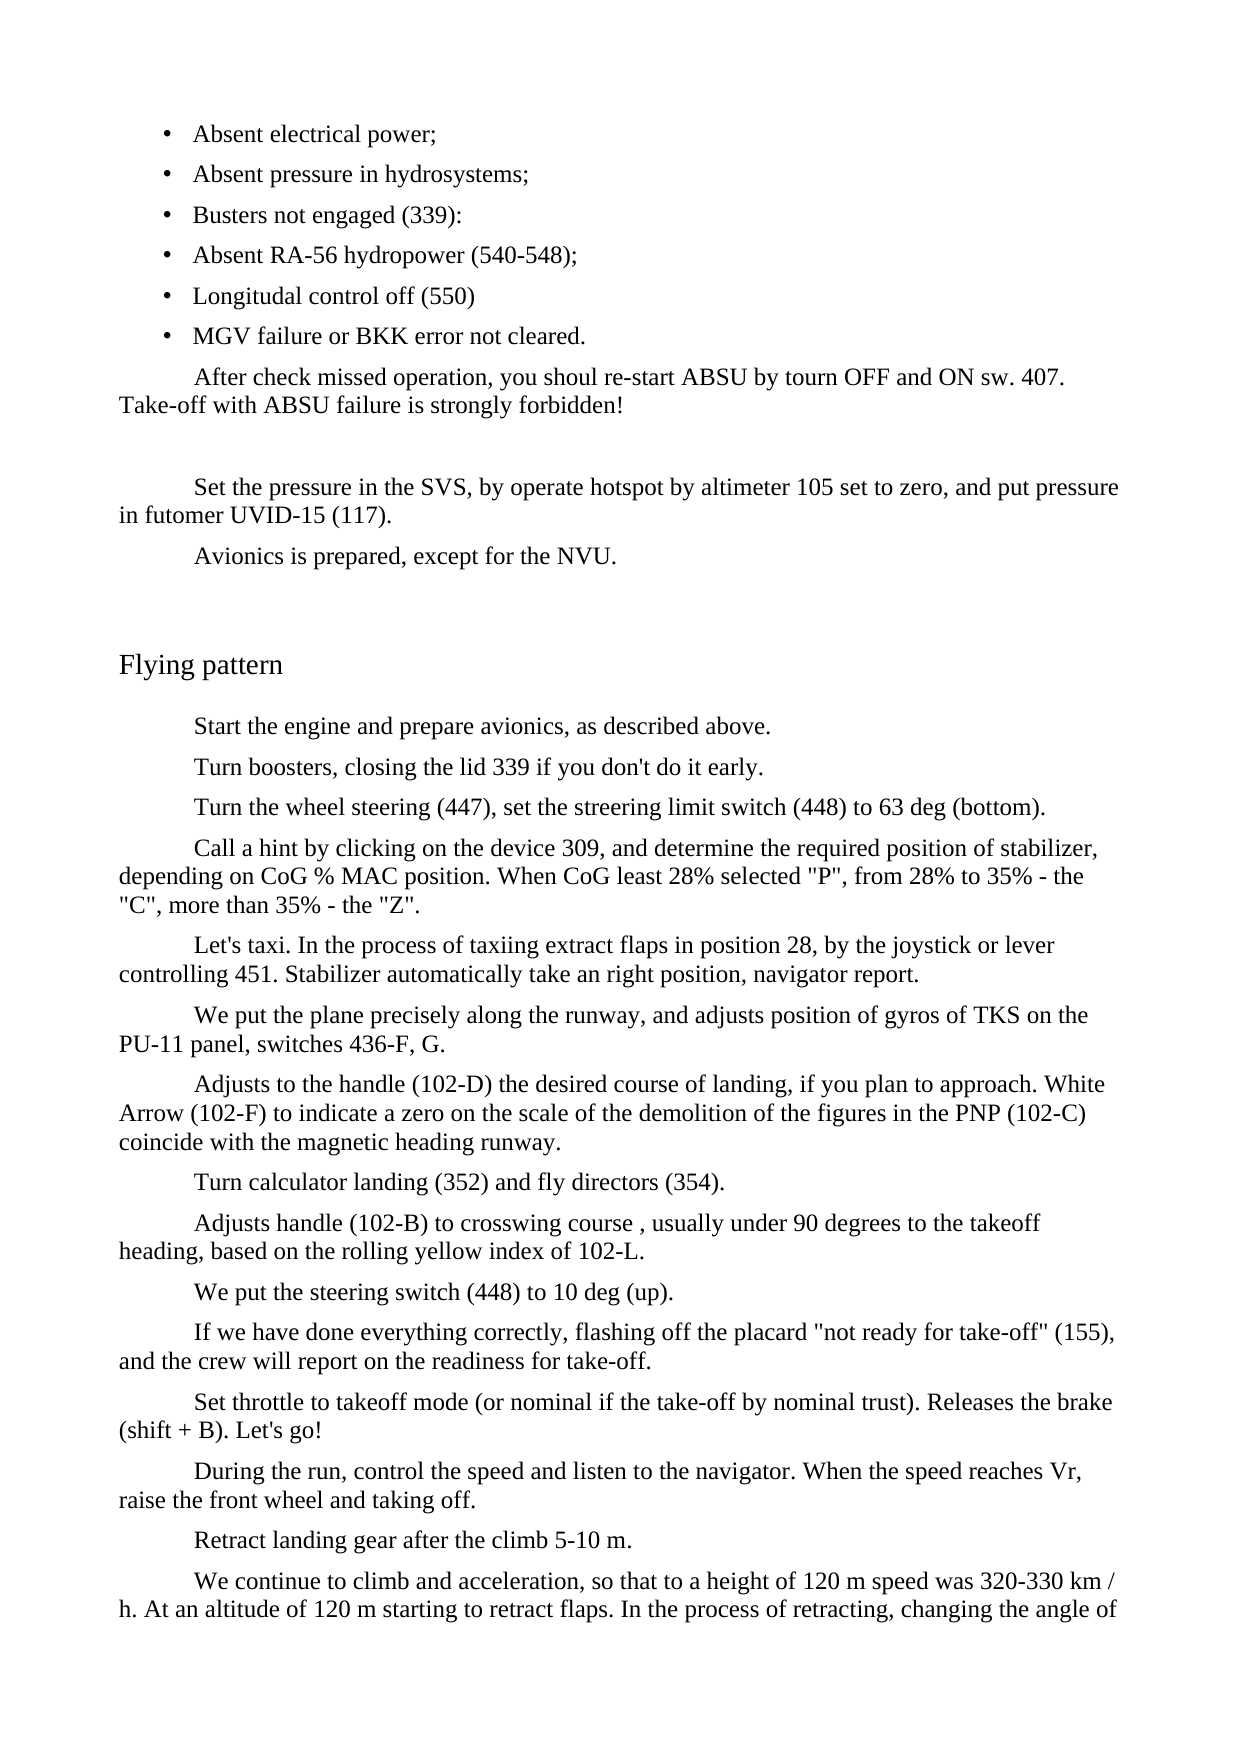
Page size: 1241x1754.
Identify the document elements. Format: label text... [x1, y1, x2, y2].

text Call a hint by clicking on the device 309, and determine the required position of stabilizer, depending on CoG % MAC position. When CoG least 28% selected "P", from 28% to 35% - the "C", more than 35% - the "Z". [119, 833, 1122, 919]
text Turn the wheel steering (447), set the streering limit switch (448) to 63 deg (bottom). [119, 792, 1122, 821]
text After check missed operation, you shoul re-start ABSU by tourn OFF and ON sw. 407. Take-off with ABSU failure is strongly forbidden! [119, 362, 1122, 419]
text Set throttle to takeoff mode (or nominal if the take-off by nominal trust). Releases the brake (shift + B). Let's go! [119, 1387, 1122, 1444]
text If we have done everything correctly, flashing off the placard "not ready for take-off" (155), and the crew will report on the readiness for take-off. [119, 1317, 1122, 1375]
list Absent RA-56 hydropower (540-548); [163, 240, 1122, 269]
list Absent electrical power; [163, 119, 1122, 147]
text We continue to climb and acceleration, so that to a height of 120 m speed was 320-330 km / h. At an altitude of 120 m starting to retract flaps. In the process of retracting, changing the angle of [119, 1566, 1122, 1623]
text Retract landing gear after the climb 5-10 m. [119, 1525, 1122, 1554]
text Let's taxi. In the process of taxiing extract flaps in position 28, by the joystick or lever controlling 451. Stabilizer automatically take an right position, navigator report. [119, 931, 1122, 988]
list Busters not engaged (339): [163, 200, 1122, 228]
list Longitudal control off (550) [163, 281, 1122, 309]
text Turn boosters, closing the lid 339 if you don't do it early. [119, 752, 1122, 780]
text We put the steering switch (448) to 10 deg (up). [119, 1277, 1122, 1306]
text During the run, control the speed and listen to the navigator. When the speed reaches Vr, raise the front wheel and taking off. [119, 1456, 1122, 1513]
text Start the engine and prepare avionics, as described above. [119, 711, 1122, 740]
text Adjusts to the handle (102-D) the desired course of landing, if you plan to approach. White Arrow (102-F) to indicate a zero on the scale of the demolition of the figures in the PNP (102-C) coincide with the magnetic heading runway. [119, 1069, 1122, 1155]
text Avionics is prepared, except for the NVU. [119, 541, 1122, 570]
list Absent pressure in hydrosystems; [163, 159, 1122, 188]
text Flying pattern [119, 647, 1122, 681]
text We put the plane precisely along the runway, and adjusts position of gyros of TKS on the PU-11 panel, switches 436-F, G. [119, 1000, 1122, 1057]
list MGV failure or BKK error not cleared. [163, 321, 1122, 350]
text Turn calculator landing (352) and fly directors (354). [119, 1167, 1122, 1196]
text Adjusts handle (102-B) to crosswing course , usually under 90 degrees to the takeoff heading, based on the rolling yellow index of 102-L. [119, 1208, 1122, 1265]
text Set the pressure in the SVS, by operate hotspot by altimeter 105 set to zero, and put pressure in futomer UVID-15 (117). [119, 472, 1122, 529]
